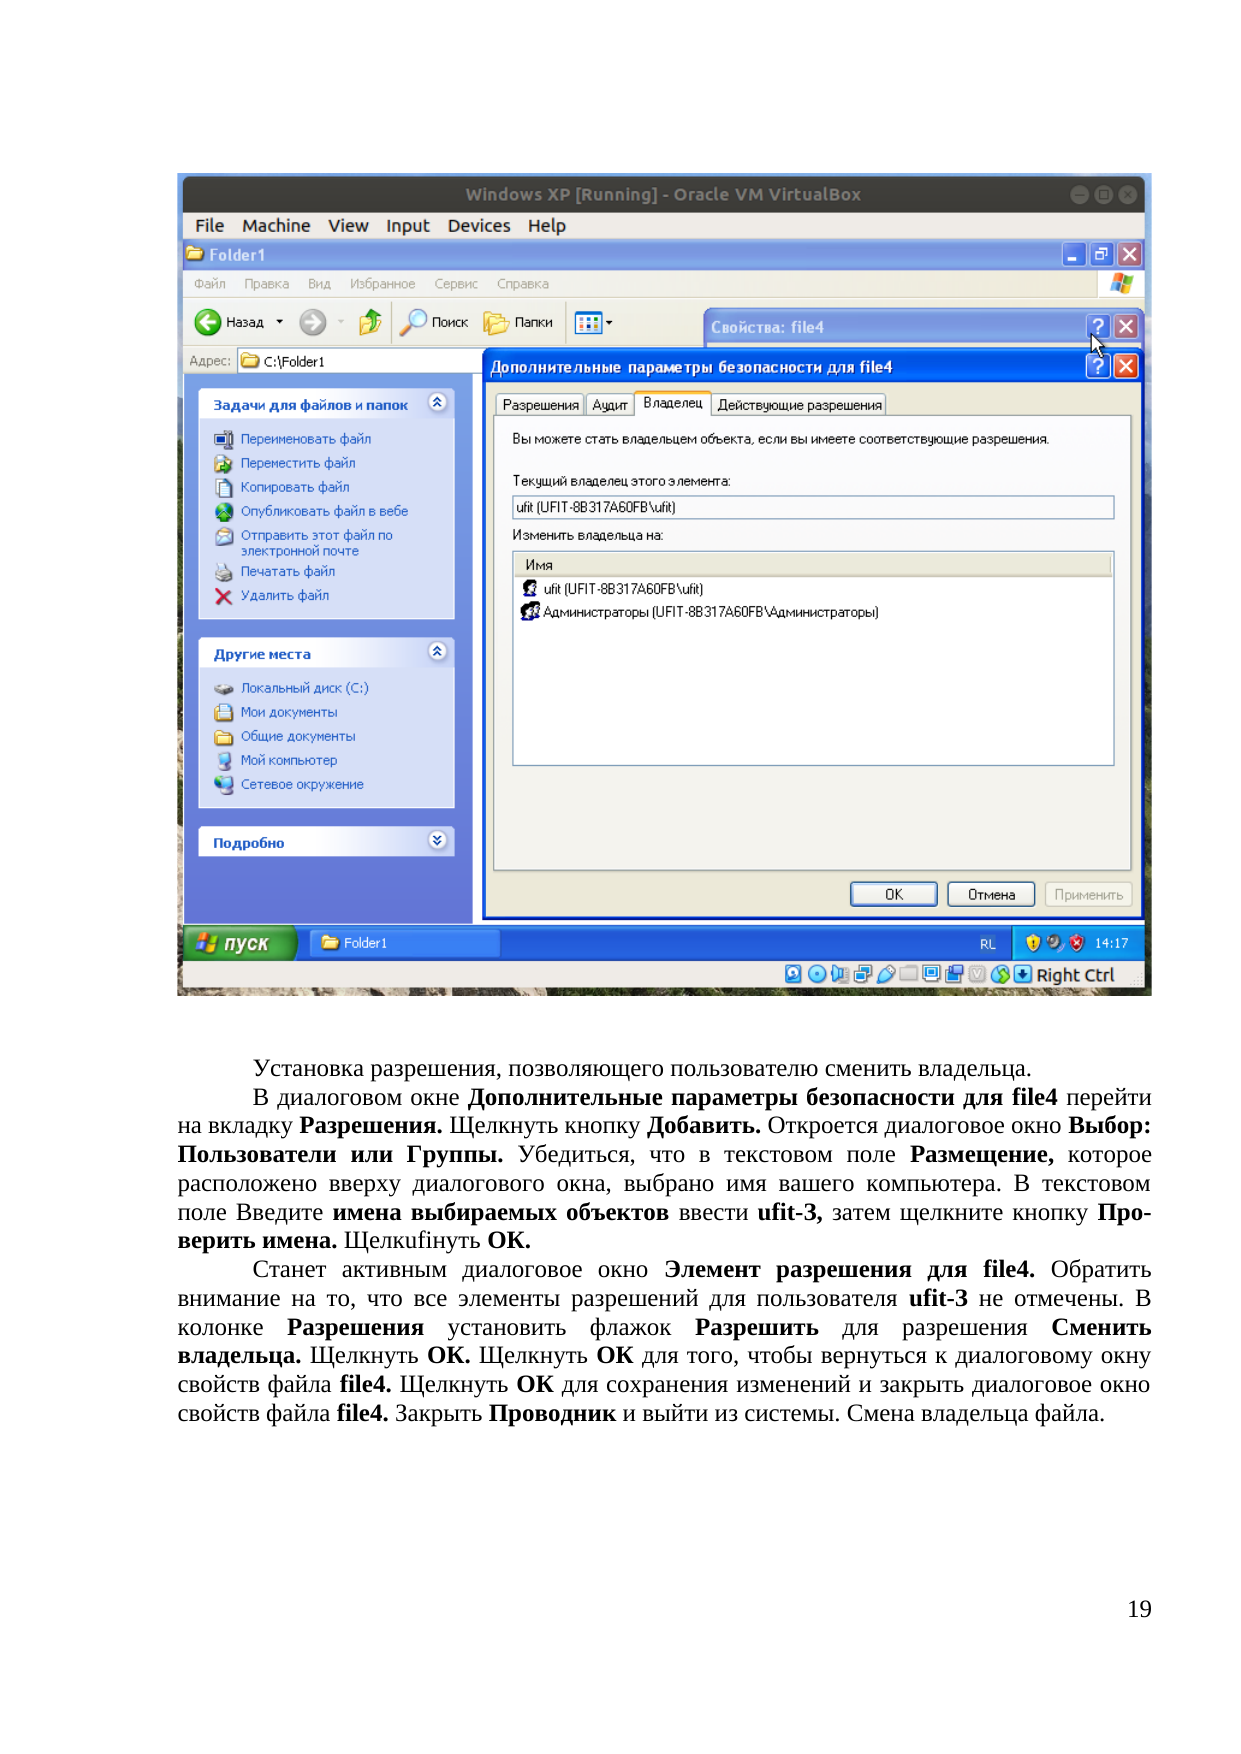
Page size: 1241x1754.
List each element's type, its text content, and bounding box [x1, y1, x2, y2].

picture [177, 173, 1152, 996]
text В диалоговом окне Дополнительные параметры безопасности для file4 перейти на вкладку Разрешения. Щелкнуть кнопку Добавить. От­кроется диалоговое окно Выбор: Пользователи или Группы. Убедиться, что в текстовом поле Размещение, которое расположено вверху диалого­вого окна, выбрано имя вашего компьютера. В текстовом поле Введите имена выбираемых объектов ввести ufit-З, затем щелкните кнопку Про­верить имена. Щелкufiнуть ОК. [177, 1082, 1152, 1254]
text Станет активным диалоговое окно Элемент разрешения для file4. Обратить внимание на то, что все элементы разрешений для пользователя ufit-З не отмечены. В колонке Разрешения установить флажок Разрешить для разрешения Сменить владельца. Щелкнуть ОК. Щелкнуть ОК для того, чтобы вернуться к диалоговому окну свойств файла file4. Щелкнуть ОК для сохранения изменений и закрыть диалоговое окно свойств файла file4. Закрыть Проводник и выйти из системы. Смена владельца файла. [177, 1254, 1152, 1427]
text Установка разрешения, позволяющего пользователю сменить вла­дельца. [177, 1053, 1152, 1082]
